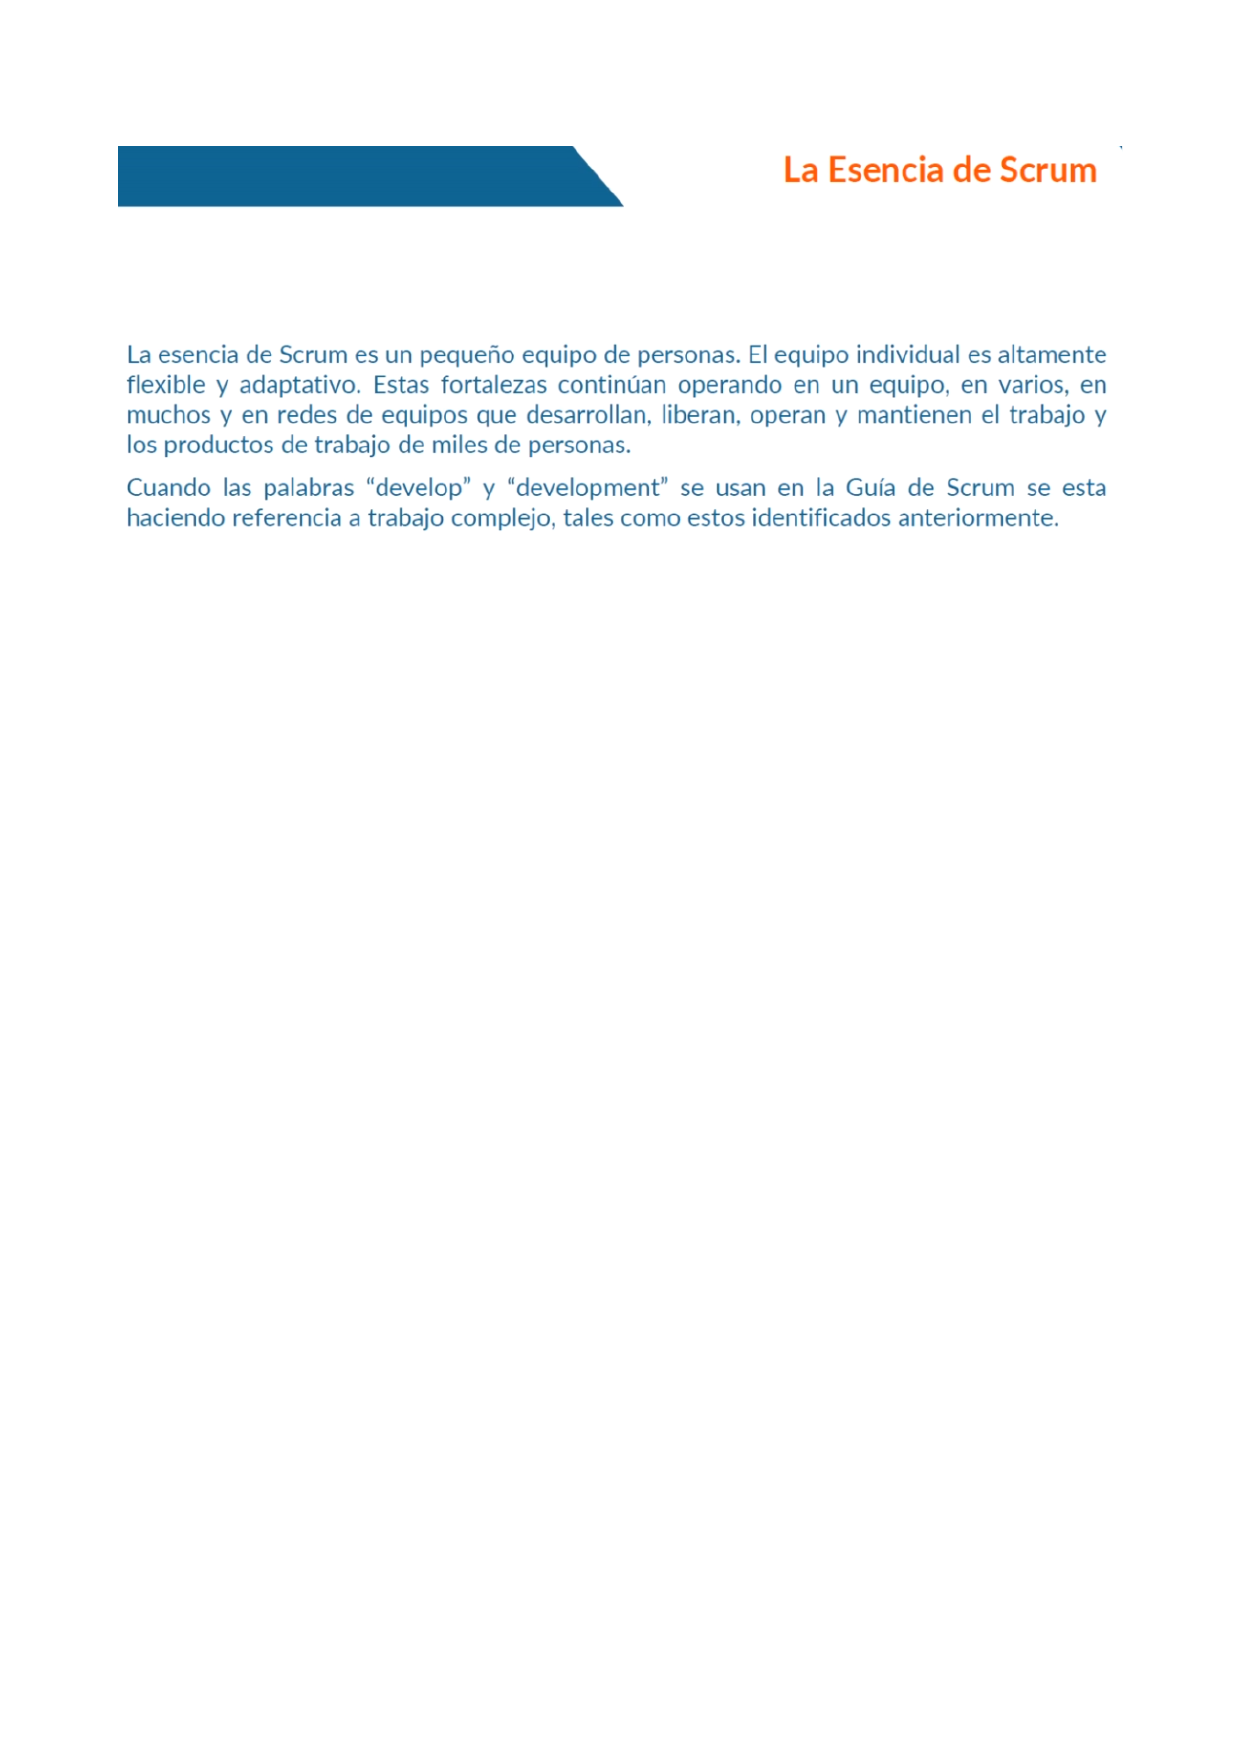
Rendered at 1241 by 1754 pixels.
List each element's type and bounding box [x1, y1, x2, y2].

picture [118, 146, 1123, 539]
